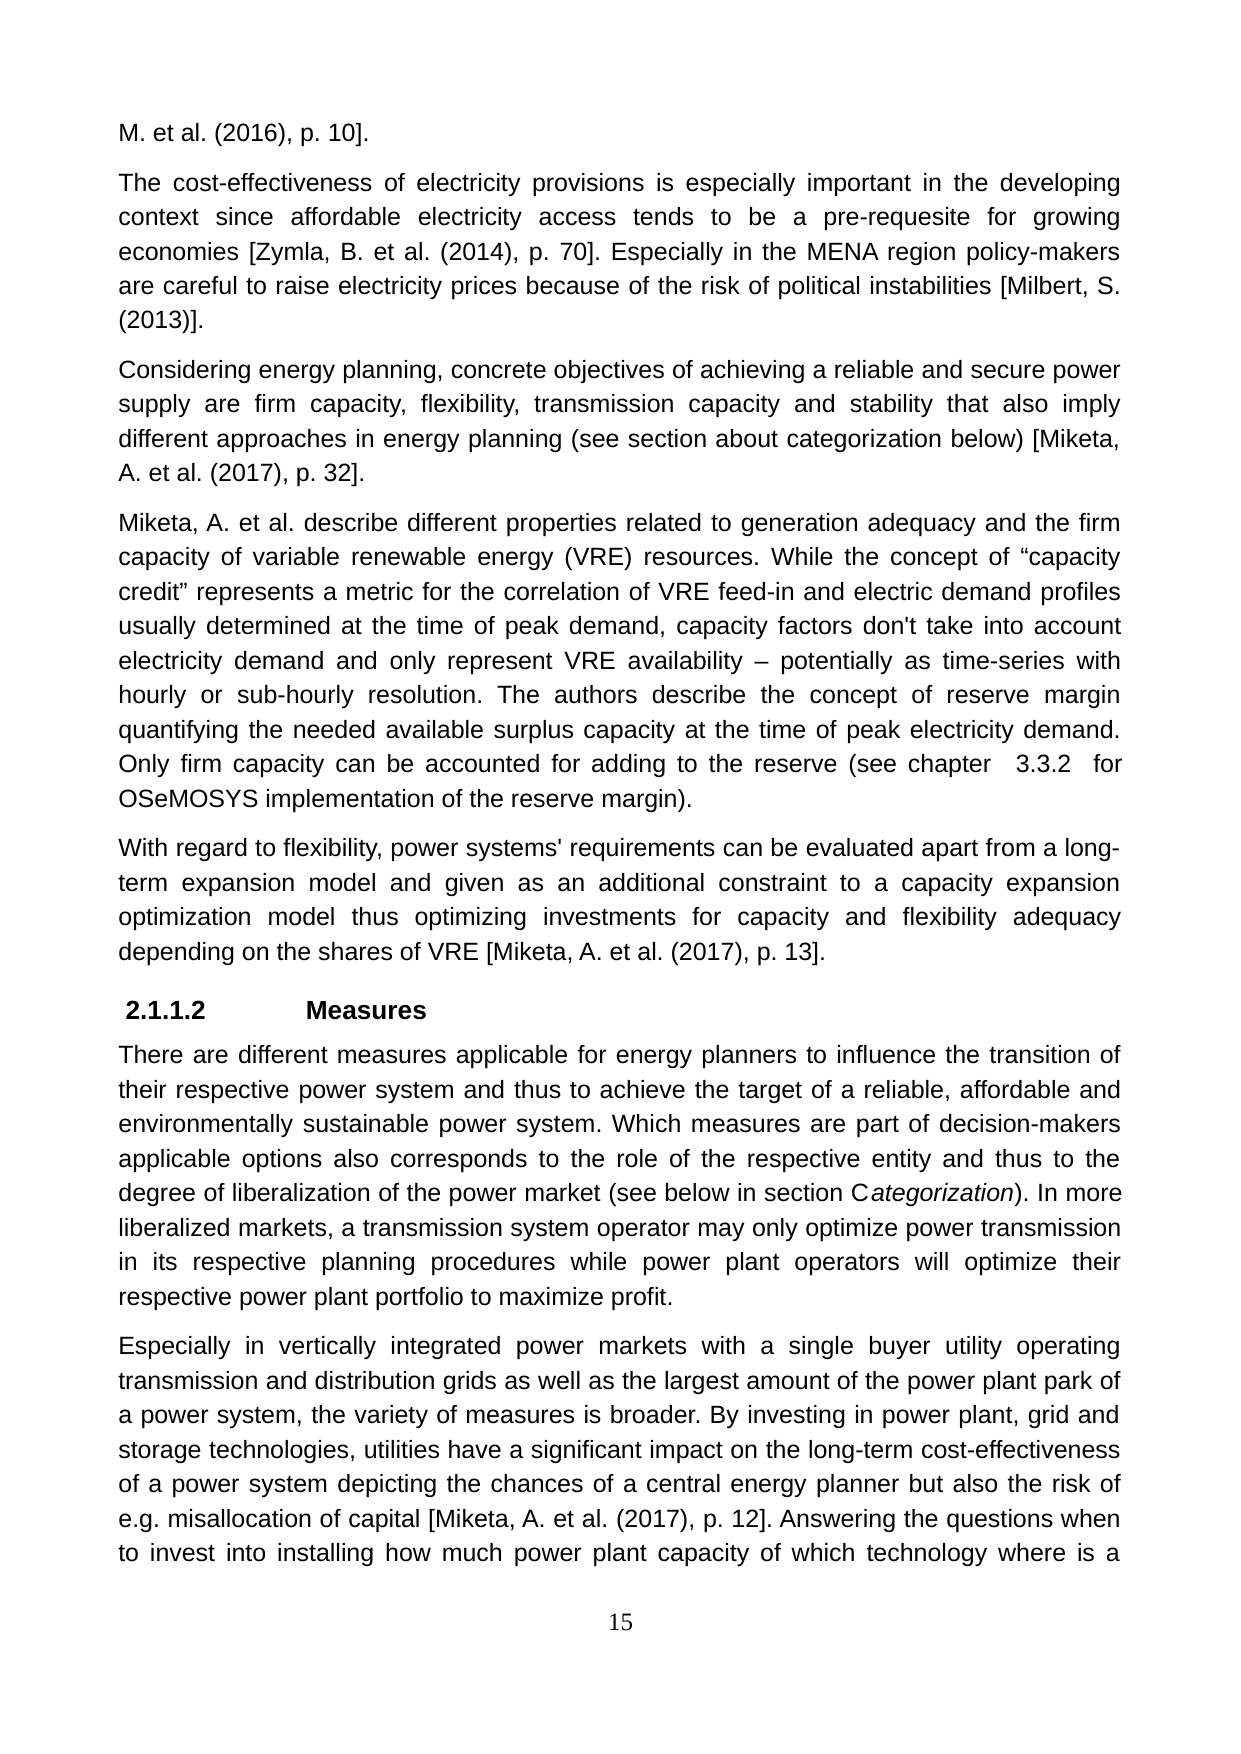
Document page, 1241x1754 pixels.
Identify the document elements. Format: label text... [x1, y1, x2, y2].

text With regard to flexibility, power systems' requirements can be evaluated apart from a long-term expansion model and given as an additional constraint to a capacity expansion optimization model thus optimizing investments for capacity and flexibility adequacy depending on the shares of VRE [Miketa, A. et al. (2017), p. 13]. [118, 833, 1122, 965]
text Especially in vertically integrated power markets with a single buyer utility operating transmission and distribution grids as well as the largest amount of the power plant park of a power system, the variety of measures is broader. By investing in power plant, grid and storage technologies, utilities have a significant impact on the long-term cost-effectiveness of a power system depicting the chances of a central energy planner but also the risk of e.g. misallocation of capital [Miketa, A. et al. (2017), p. 12]. Answering the questions when to invest into installing how much power plant capacity of which technology where is a [118, 1331, 1122, 1567]
text Miketa, A. et al. describe different properties related to generation adequacy and the firm capacity of variable renewable energy (VRE) resources. While the concept of “capacity credit” represents a metric for the correlation of VRE feed-in and electric demand profiles usually determined at the time of peak demand, capacity factors don't take into account electricity demand and only represent VRE availability – potentially as time-series with hourly or sub-hourly resolution. The authors describe the concept of reserve margin quantifying the needed available surplus capacity at the time of peak electricity demand. Only firm capacity can be accounted for adding to the reserve (see chapter 3.3.2 for OSeMOSYS implementation of the reserve margin). [118, 508, 1122, 812]
subtitle Measures [118, 995, 1122, 1025]
text The cost-effectiveness of electricity provisions is especially important in the developing context since affordable electricity access tends to be a pre-requesite for growing economies [Zymla, B. et al. (2014), p. 70]. Especially in the MENA region policy-makers are careful to raise electricity prices because of the risk of political instabilities [Milbert, S. (2013)]. [118, 168, 1122, 334]
text There are different measures applicable for energy planners to influence the transition of their respective power system and thus to achieve the target of a reliable, affordable and environmentally sustainable power system. Which measures are part of decision-makers applicable options also corresponds to the role of the respective entity and thus to the degree of liberalization of the power market (see below in section Categorization). In more liberalized markets, a transmission system operator may only optimize power transmission in its respective planning procedures while power plant operators will optimize their respective power plant portfolio to maximize profit. [118, 1040, 1122, 1310]
text Considering energy planning, concrete objectives of achieving a reliable and secure power supply are firm capacity, flexibility, transmission capacity and stability that also imply different approaches in energy planning (see section about categorization below) [Miketa, A. et al. (2017), p. 32]. [118, 355, 1122, 487]
text M. et al. (2016), p. 10]. [118, 118, 1122, 147]
